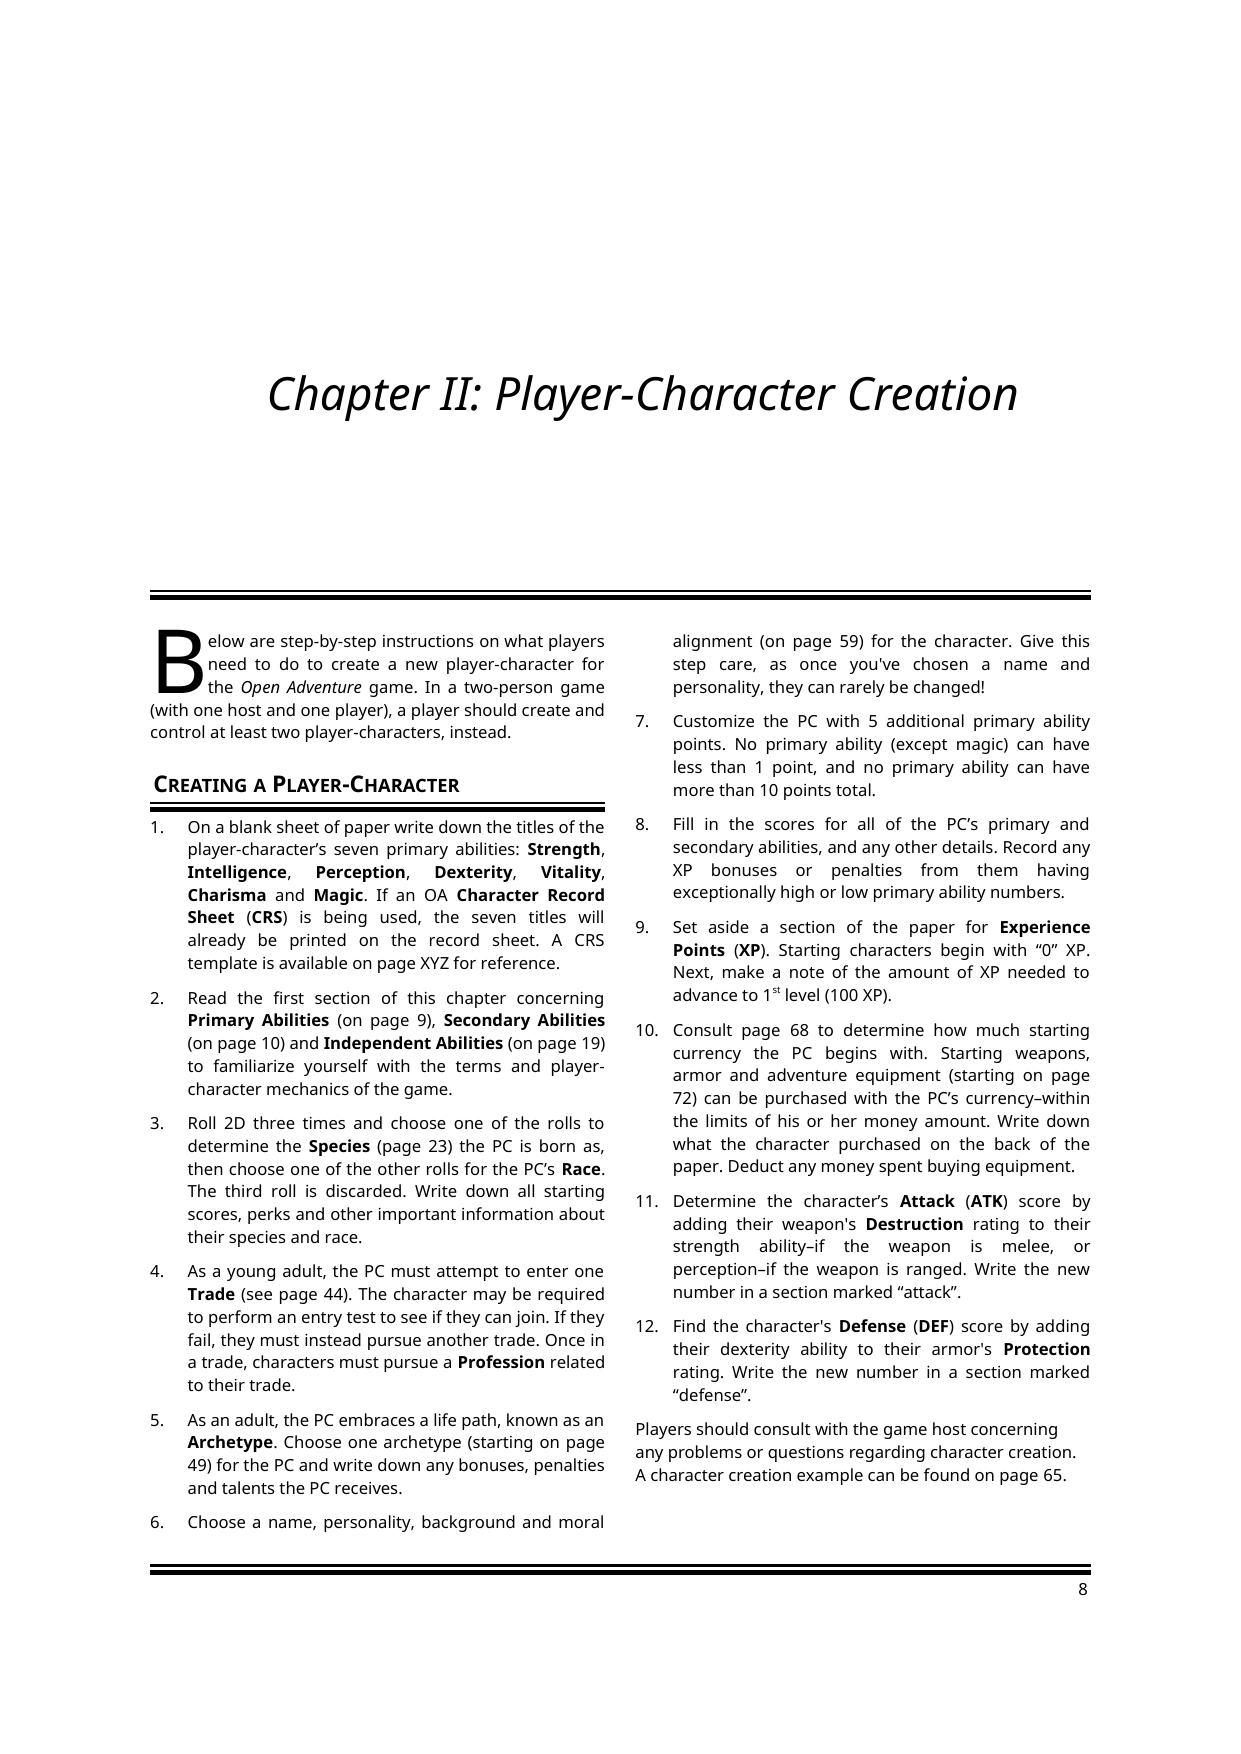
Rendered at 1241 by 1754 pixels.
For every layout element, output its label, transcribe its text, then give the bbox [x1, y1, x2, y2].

list Customize the PC with 5 additional primary ability points. No primary ability (except magic) can have less than 1 point, and no primary ability can have more than 10 points total. [635, 710, 1091, 801]
text Players should consult with the game host concerning any problems or questions regarding character creation. A character creation example can be found on page 51. [635, 1418, 1091, 1486]
list Set aside a section of the paper for Experience Points (XP). Starting characters begin with “0” XP. Next, make a note of the amount of XP needed to advance to 1st level (100 XP). [635, 916, 1091, 1007]
list As a young adult, the PC must attempt to enter one Trade (see page 31). The character may be required to perform an entry test to see if they can join. If they fail, they must instead pursue another trade. Once in a trade, characters must pursue a Profession related to their trade. [150, 1260, 605, 1396]
text Below are step-by-step instructions on what players need to do to create a new player-character for the Open Adventure game. In a two-person game (with one host and one player), a player should create and control at least two player-characters, instead. [150, 630, 605, 743]
list Choose a name, personality, background and moral alignment (on page 45) for the character. Give this step care, as once you've chosen a name and personality, they can rarely be changed! [150, 1511, 605, 1534]
list As an adult, the PC embraces a life path, known as an Archetype. Choose one archetype (starting on page 36) for the PC and write down any bonuses, penalties and talents the PC receives. [150, 1408, 605, 1499]
list On a blank sheet of paper write down the titles of the player-character’s seven primary abilities: Strength, Intelligence, Perception, Dexterity, Vitality, Charisma and Magic. If an OA Character Record Sheet (CRS) is being used, the seven titles will already be printed on the record sheet. A CRS template is available on page XYZ for reference. [150, 815, 605, 974]
list Consult page 53 to determine how much starting currency the PC begins with. Starting weapons, armor and adventure equipment (starting on page 56) can be purchased with the PC’s currency–within the limits of his or her money amount. Write down what the character purchased on the back of the paper. Deduct any money spent buying equipment. [635, 1018, 1091, 1177]
list Roll 2D three times and choose one of the rolls to determine the Species (page 20) the PC is born as, then choose one of the other rolls for the PC’s Race. The third roll is discarded. Write down all starting scores, perks and other important information about their species and race. [150, 1112, 605, 1248]
subtitle Creating a Player-Character [150, 764, 605, 802]
list Fill in the scores for all of the PC’s primary and secondary abilities, and any other details. Record any XP bonuses or penalties from them having exceptionally high or low primary ability numbers. [635, 813, 1091, 904]
list Find the character's Defense (DEF) score by adding their dexterity ability to their armor's Protection rating. Write the new number in a section marked “defense”. [635, 1315, 1091, 1406]
list Choose a name, personality, background and moral alignment (on page 45) for the character. Give this step care, as once you've chosen a name and personality, they can rarely be changed! [635, 630, 1091, 698]
list Determine the character’s Attack (ATK) score by adding their weapon's Destruction rating to their strength ability–if the weapon is melee, or perception–if the weapon is ranged. Write the new number in a section marked “attack”. [635, 1189, 1091, 1303]
list Read the first section of this chapter concerning Primary Abilities (on page 8), Secondary Abilities (on page 9) and Independent Abilities (on page 16) to familiarize yourself with the terms and player-character mechanics of the game. [150, 986, 605, 1100]
